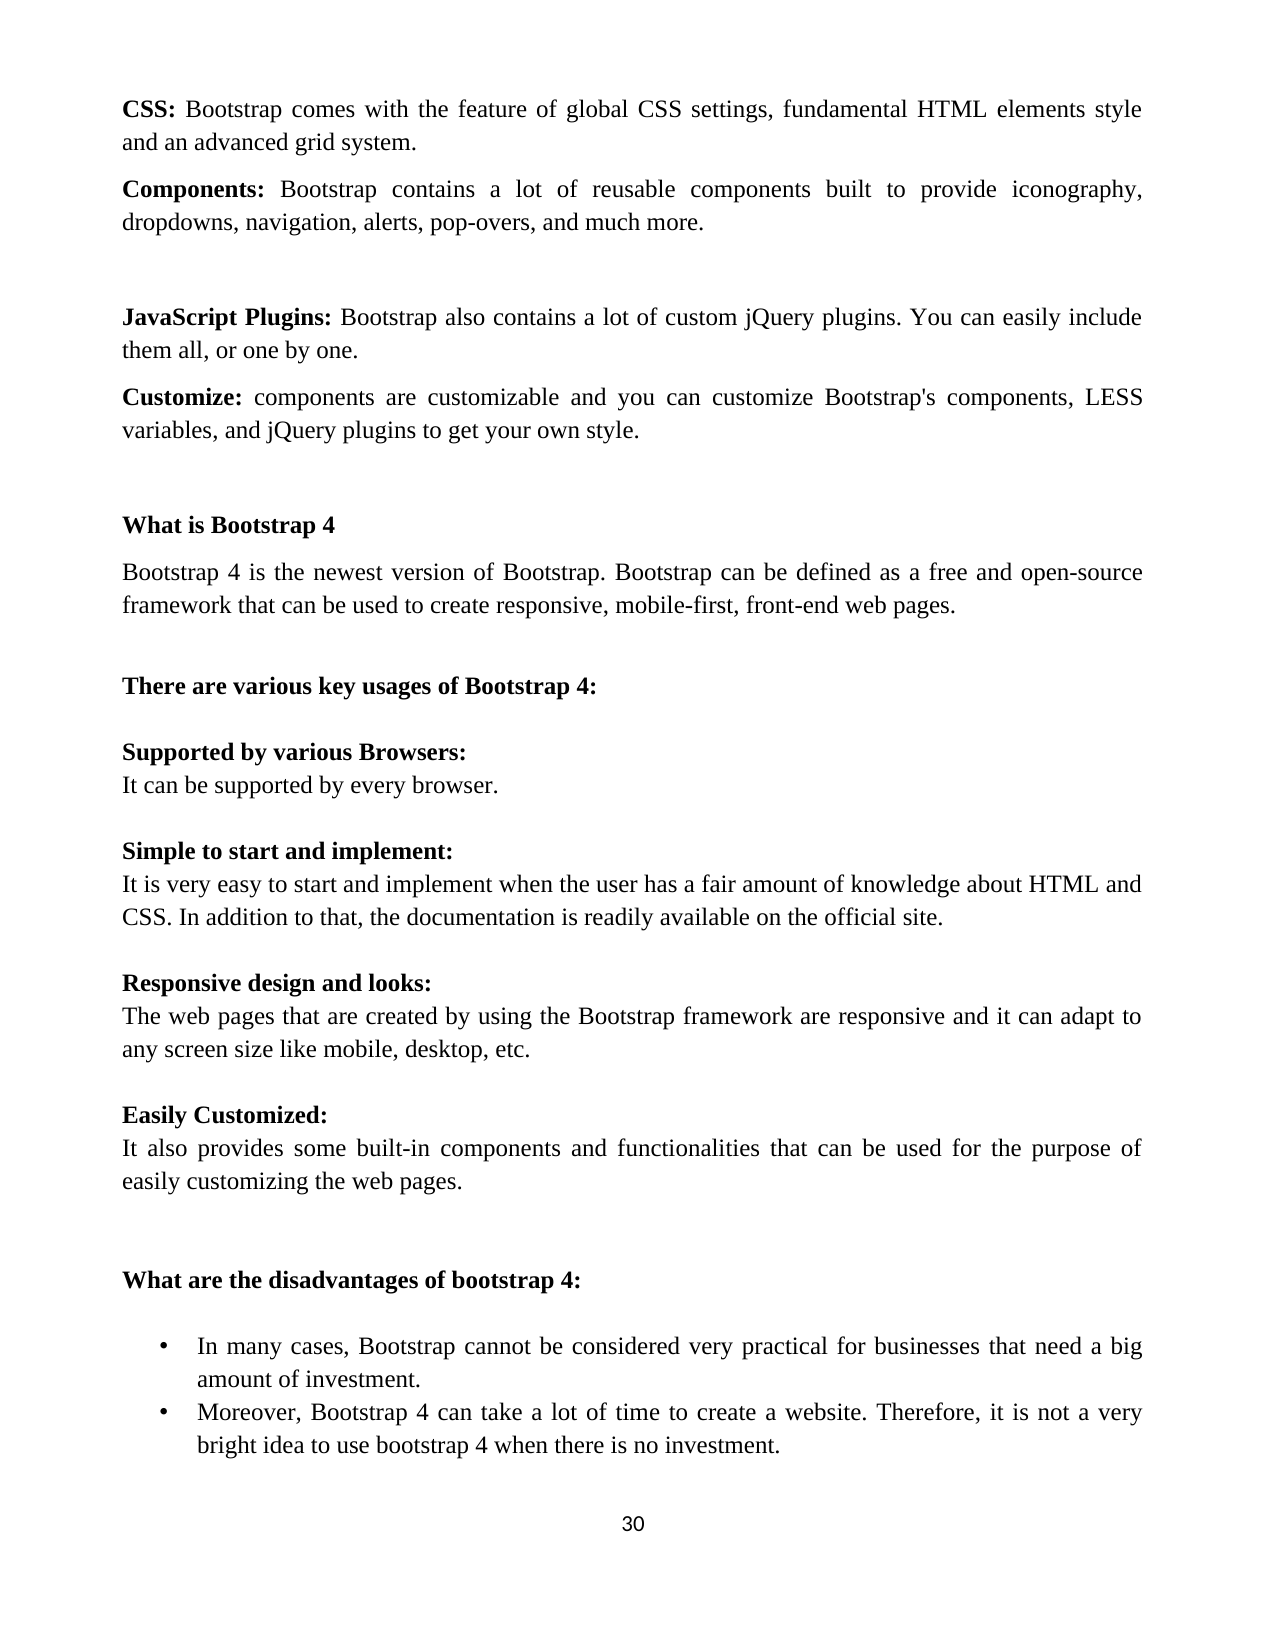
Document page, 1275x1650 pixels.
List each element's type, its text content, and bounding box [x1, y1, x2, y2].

text Supported by various Browsers: [122, 737, 1144, 766]
text It can be supported by every browser. [122, 770, 1144, 799]
text Responsive design and looks: [122, 968, 1144, 997]
text It is very easy to start and implement when the user has a fair amount of knowledge about HTML and CSS. In addition to that, the documentation is readily available on the official site. [122, 869, 1144, 931]
text What are the disadvantages of bootstrap 4: [122, 1265, 1144, 1294]
list In many cases, Bootstrap cannot be considered very practical for businesses that need a big amount of investment. [159, 1331, 1144, 1393]
text Bootstrap 4 is the newest version of Bootstrap. Bootstrap can be defined as a free and open-source framework that can be used to create responsive, mobile-first, front-end web pages. [122, 557, 1144, 619]
text It also provides some built-in components and functionalities that can be used for the purpose of easily customizing the web pages. [122, 1133, 1144, 1195]
text Easily Customized: [122, 1100, 1144, 1129]
text There are various key usages of Bootstrap 4: [122, 671, 1144, 700]
text Customize: components are customizable and you can customize Bootstrap's components, LESS variables, and jQuery plugins to get your own style. [122, 382, 1144, 444]
text Components: Bootstrap contains a lot of reusable components built to provide iconography, dropdowns, navigation, alerts, pop-overs, and much more. [122, 174, 1144, 236]
list Moreover, Bootstrap 4 can take a lot of time to create a website. Therefore, it is not a very bright idea to use bootstrap 4 when there is no investment. [159, 1397, 1144, 1459]
text Simple to start and implement: [122, 836, 1144, 865]
text JavaScript Plugins: Bootstrap also contains a lot of custom jQuery plugins. You can easily include them all, or one by one. [122, 302, 1144, 363]
text The web pages that are created by using the Bootstrap framework are responsive and it can adapt to any screen size like mobile, desktop, etc. [122, 1001, 1144, 1063]
text What is Bootstrap 4 [122, 510, 1144, 538]
text CSS: Bootstrap comes with the feature of global CSS settings, fundamental HTML elements style and an advanced grid system. [122, 94, 1144, 156]
